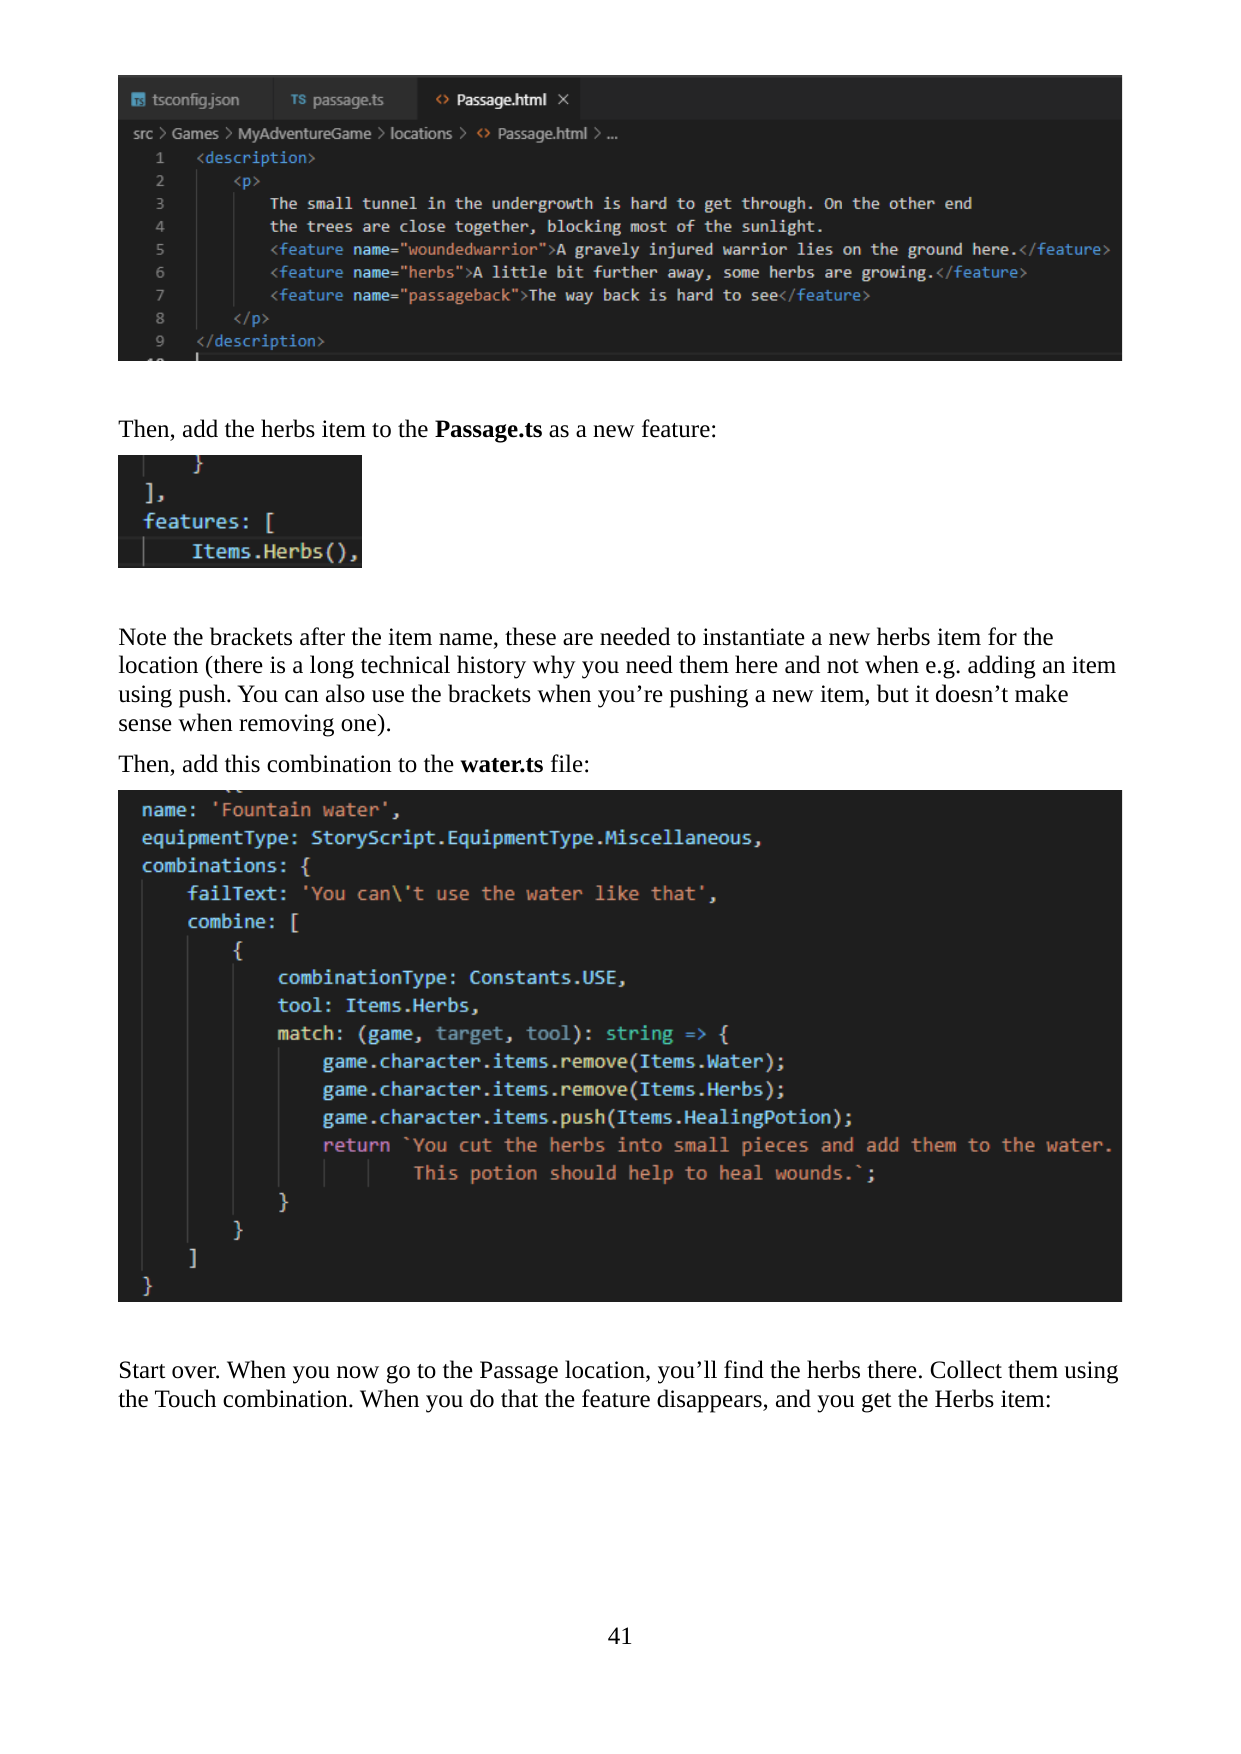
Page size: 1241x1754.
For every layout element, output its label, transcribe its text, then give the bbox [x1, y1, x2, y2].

text Start over. When you now go to the Passage location, you’ll find the herbs there. Collect them using the Touch combination. When you do that the feature disappears, and you get the Herbs item: [118, 1355, 1122, 1412]
text Note the brackets after the item name, these are needed to instantiate a new herbs item for the location (there is a long technical history why you need them here and not when e.g. adding an item using push. You can also use the brackets when you’re pushing a new item, but it doesn’t make sense when removing one). [118, 622, 1122, 737]
text Then, add this combination to the water.ts file: [118, 749, 1122, 778]
text Then, add the herbs item to the Passage.ts as a new feature: [118, 414, 1122, 443]
